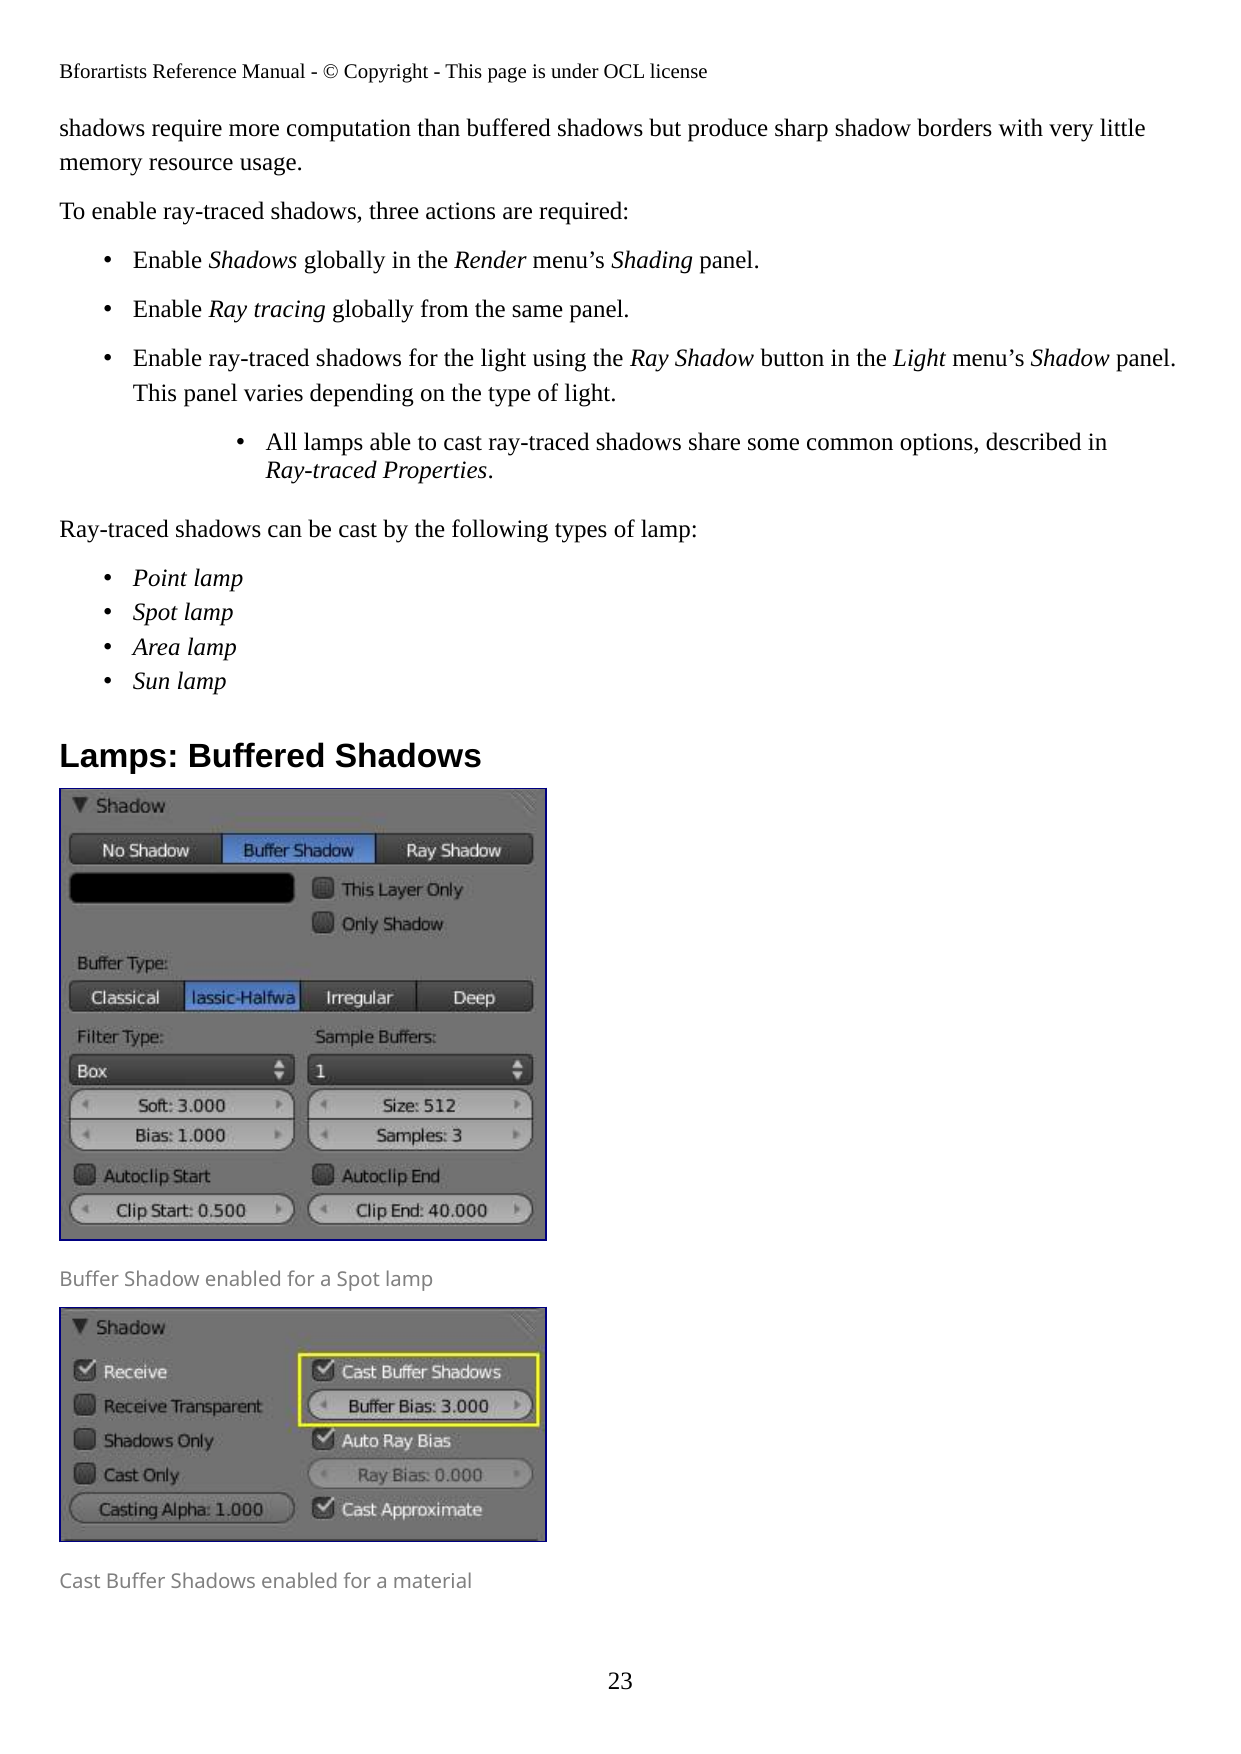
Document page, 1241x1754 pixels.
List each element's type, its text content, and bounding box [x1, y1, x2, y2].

list All lamps able to cast ray-traced shadows share some common options, described in Ray-traced Properties. [236, 427, 1122, 484]
text Buffer Shadow enabled for a Spot lamp [59, 1261, 1181, 1292]
list Enable ray-traced shadows for the light using the Ray Shadow button in the Light menu’s Shadow panel. This panel varies depending on the type of light. [103, 343, 1181, 407]
text shadows require more computation than buffered shadows but produce sharp shadow borders with very little memory resource usage. [59, 113, 1181, 176]
list Enable Shadows globally in the Render menu’s Shading panel. [103, 245, 1181, 274]
text Cast Buffer Shadows enabled for a material [59, 1563, 1181, 1594]
list Enable Ray tracing globally from the same panel. [103, 294, 1181, 323]
list Sun lamp [103, 666, 1181, 695]
text Ray-traced shadows can be cast by the following types of lamp: [59, 514, 1181, 543]
list Spot lamp [103, 597, 1181, 626]
list Area lamp [103, 632, 1181, 661]
subtitle Lamps: Buffered Shadows [59, 736, 1181, 775]
list Point lamp [103, 563, 1181, 592]
text To enable ray-traced shadows, three actions are required: [59, 196, 1181, 225]
picture [61, 789, 545, 1239]
picture [61, 1308, 545, 1541]
